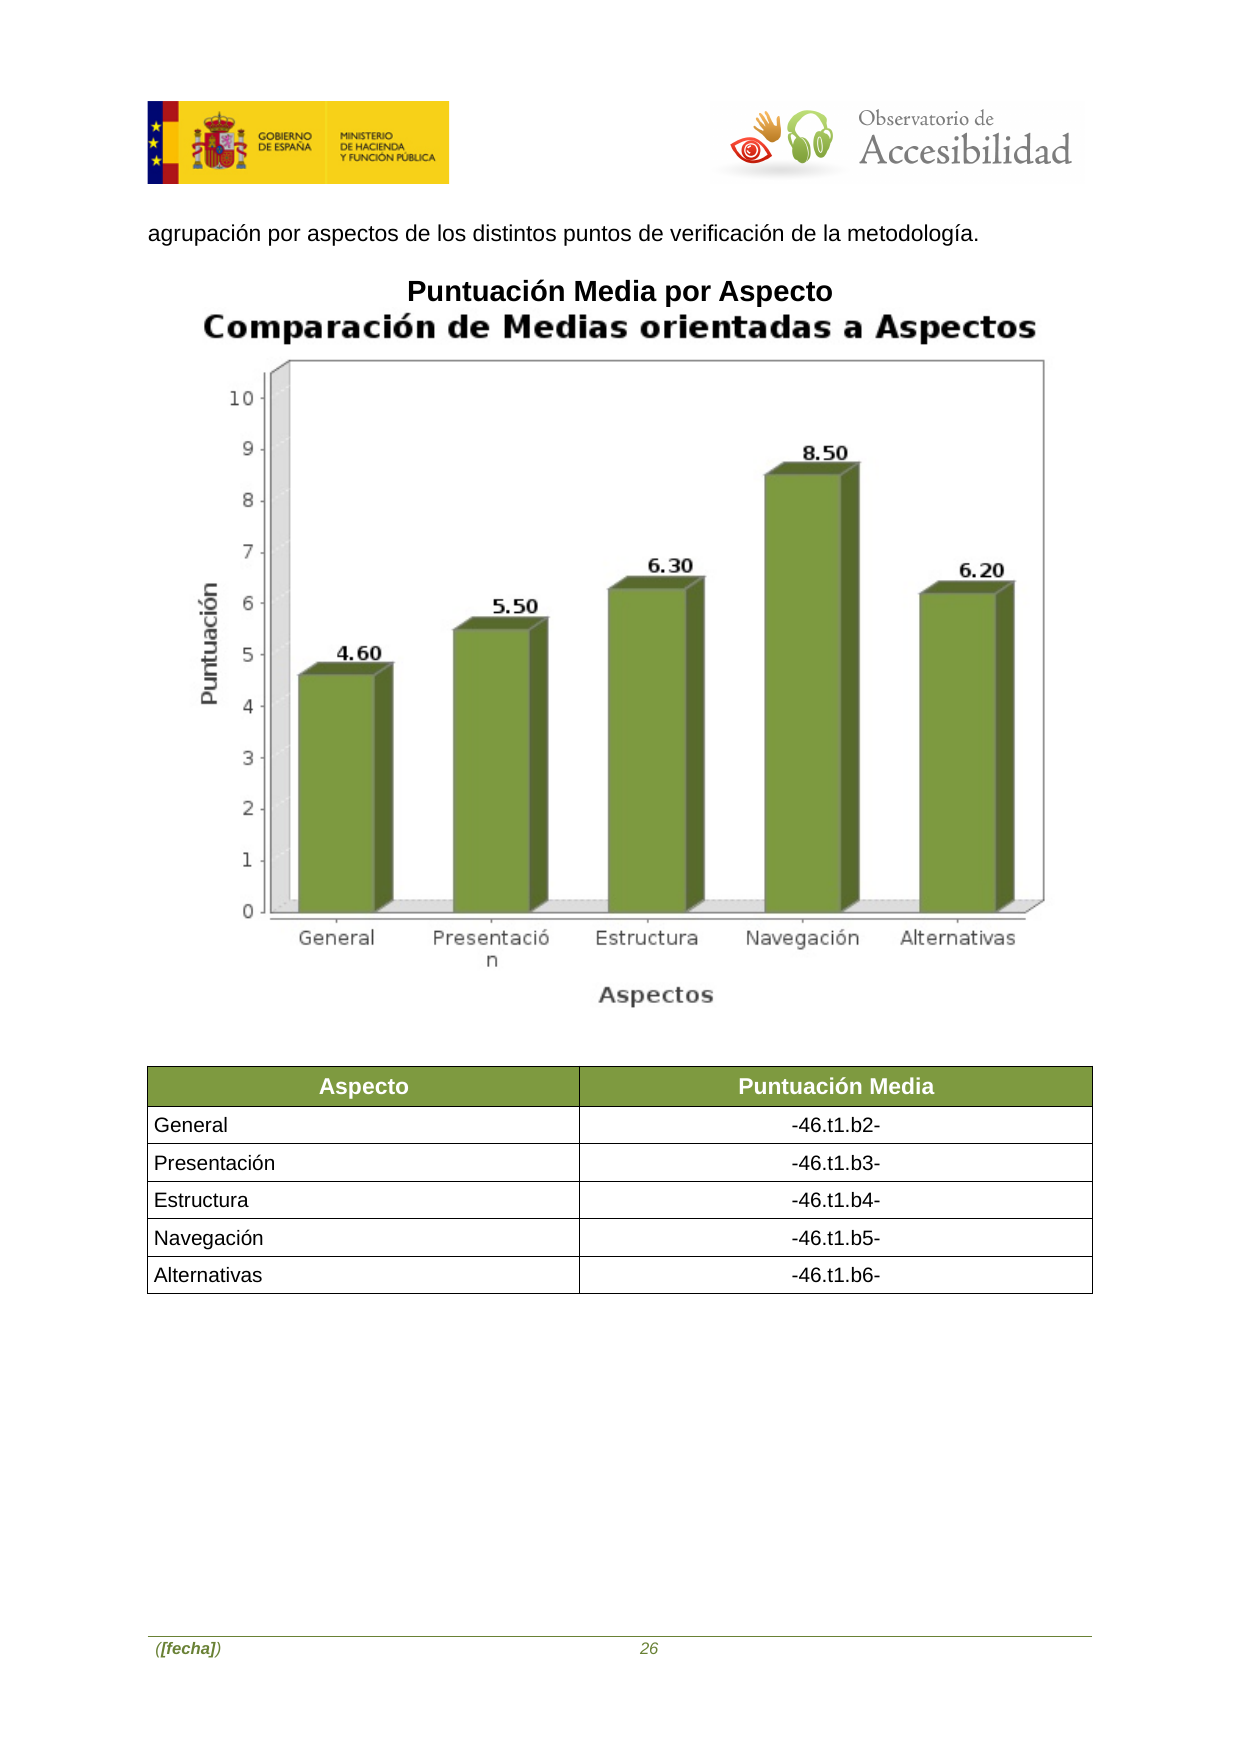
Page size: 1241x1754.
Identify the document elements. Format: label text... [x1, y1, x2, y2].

text agrupación por aspectos de los distintos puntos de verificación de la metodología. [148, 220, 1092, 246]
table_cell Navegación [148, 1219, 579, 1256]
table_cell Presentación [148, 1144, 579, 1181]
table_cell Estructura [148, 1182, 579, 1218]
text Puntuación Media por Aspecto [148, 274, 1092, 307]
table_cell -46.t1.b6- [580, 1257, 1092, 1293]
table_header Aspecto [148, 1067, 579, 1106]
table_header Puntuación Media [580, 1067, 1092, 1106]
table_cell -46.t1.b3- [580, 1144, 1092, 1181]
picture [710, 101, 1086, 184]
table_cell General [148, 1107, 579, 1143]
picture [178, 307, 1062, 1017]
table_cell -46.t1.b4- [580, 1182, 1092, 1218]
table_cell -46.t1.b5- [580, 1219, 1092, 1256]
table_cell -46.t1.b2- [580, 1107, 1092, 1143]
picture [147, 101, 450, 184]
table_cell Alternativas [148, 1257, 579, 1293]
